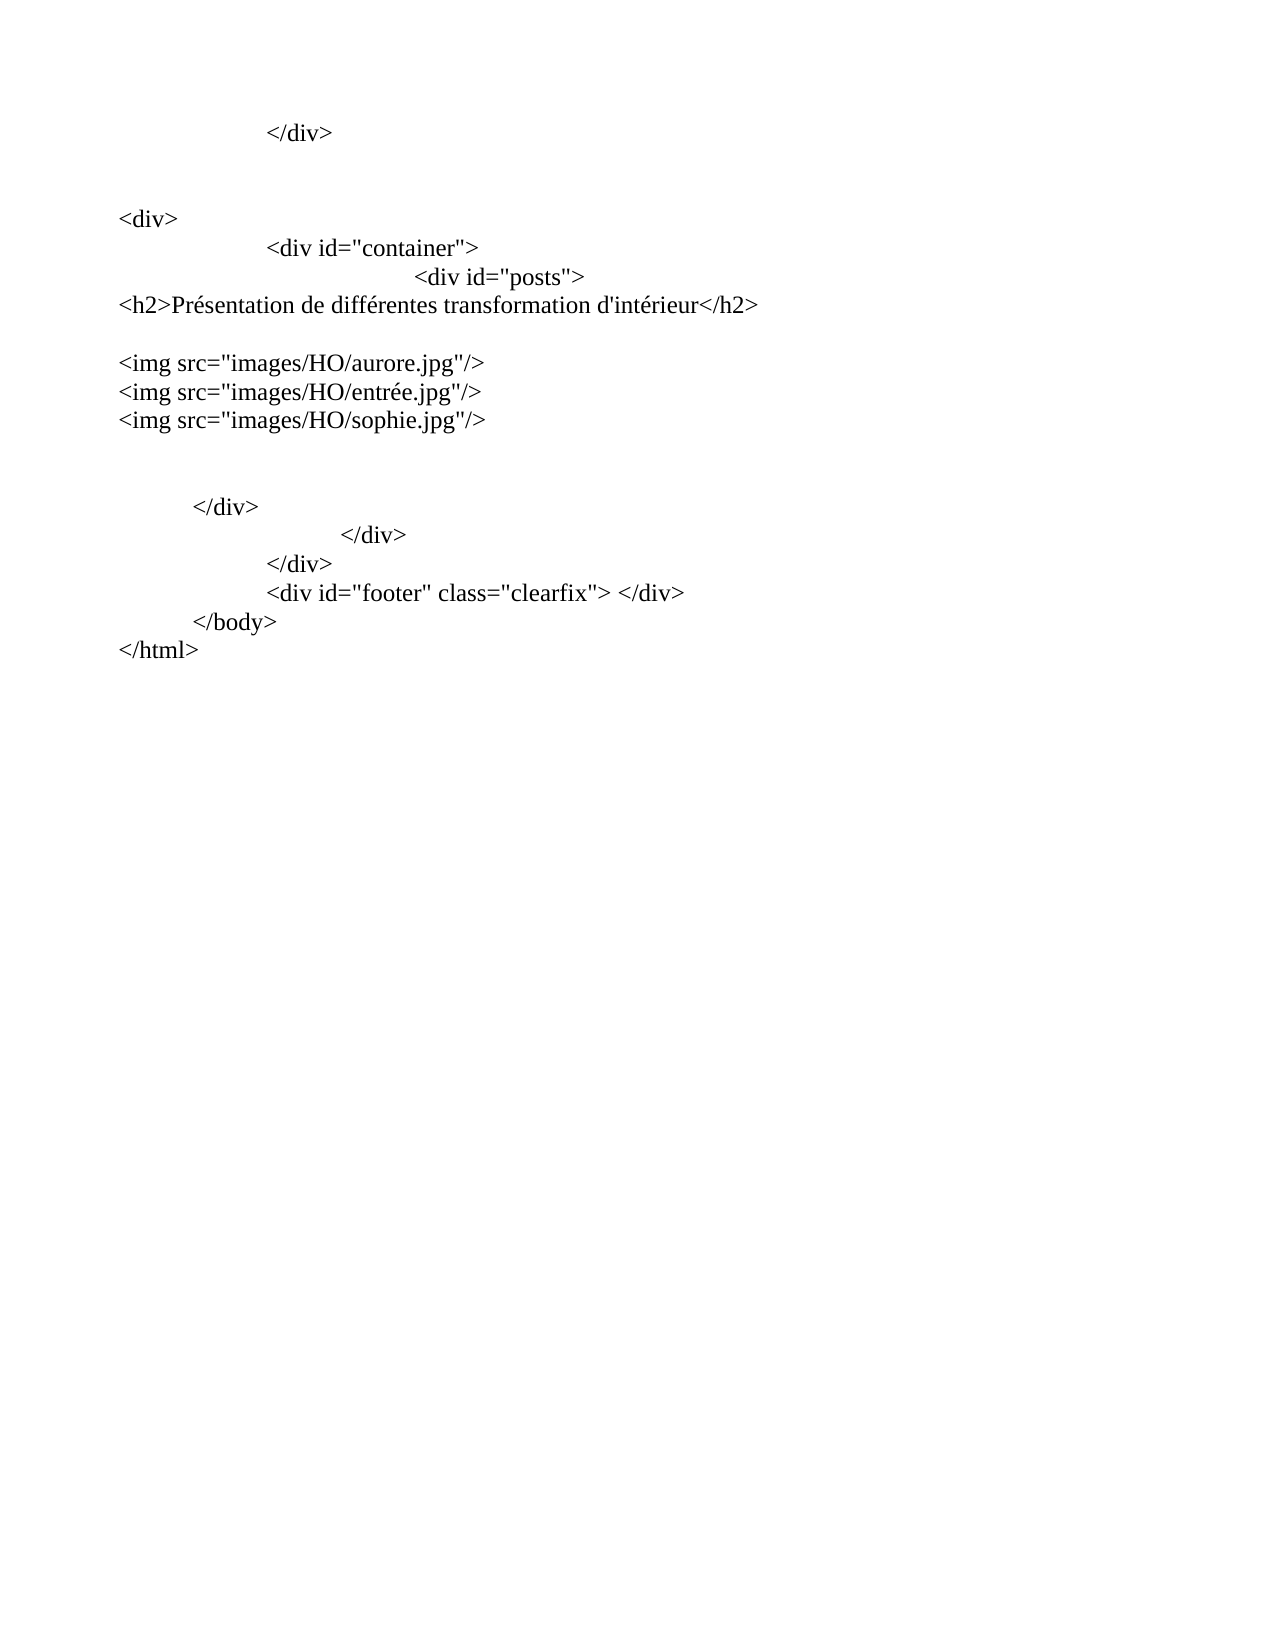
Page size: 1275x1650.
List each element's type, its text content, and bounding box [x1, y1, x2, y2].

text <div> [118, 204, 1157, 233]
text <div id="container"> [118, 233, 1157, 262]
text </body> [118, 607, 1157, 636]
text </html> [118, 636, 1157, 664]
text <div id="posts"> [118, 262, 1157, 291]
text </div> [118, 118, 1157, 147]
text <img src="images/HO/sophie.jpg"/> [118, 406, 1157, 434]
text <div id="footer" class="clearfix"> </div> [118, 578, 1157, 607]
text </div> [118, 549, 1157, 578]
text </div> [118, 492, 1157, 521]
text <h2>Présentation de différentes transformation d'intérieur</h2> [118, 291, 1157, 319]
text </div> [118, 521, 1157, 549]
text <img src="images/HO/entrée.jpg"/> [118, 377, 1157, 406]
text <img src="images/HO/aurore.jpg"/> [118, 348, 1157, 377]
